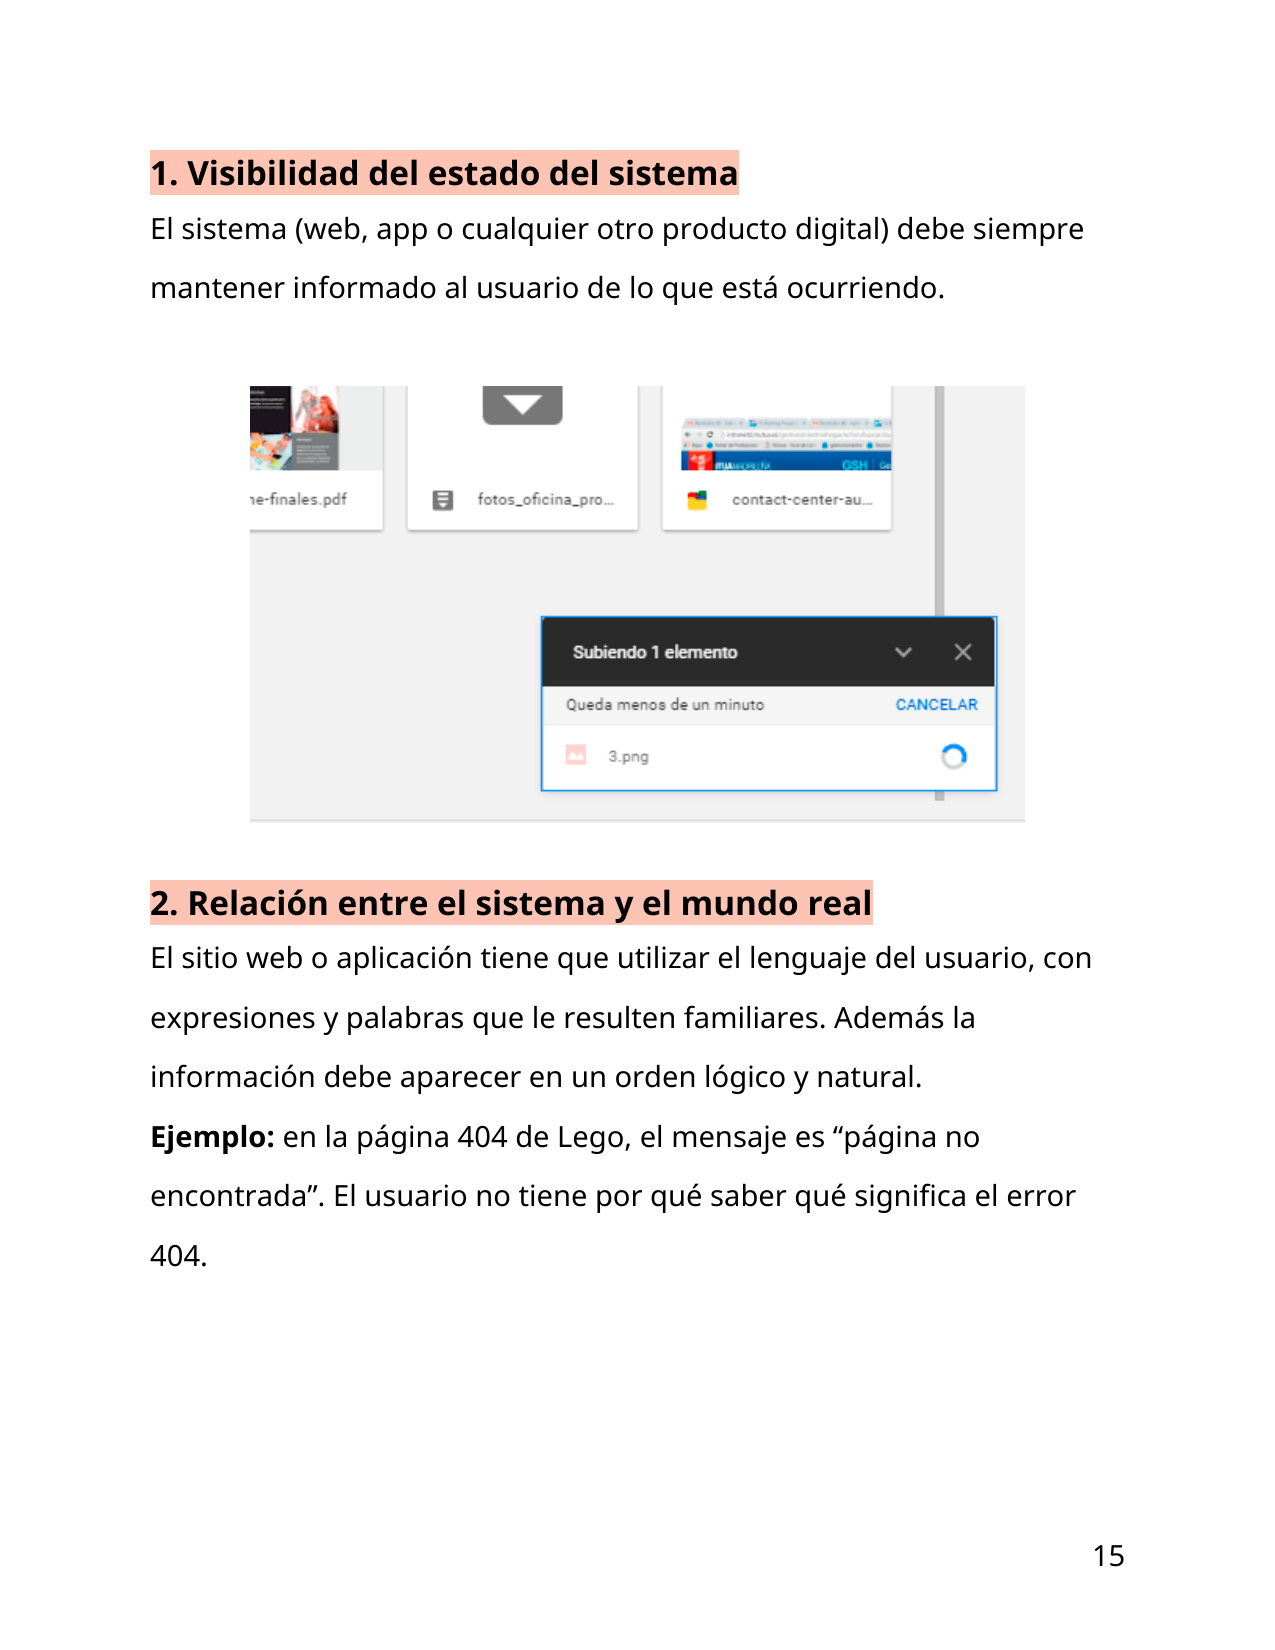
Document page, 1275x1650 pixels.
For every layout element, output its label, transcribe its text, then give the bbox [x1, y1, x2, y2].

text Ejemplo: en la página 404 de Lego, el mensaje es “página no encontrada”. El usuario no tiene por qué saber qué significa el error 404. [150, 1116, 1125, 1274]
text El sitio web o aplicación tiene que utilizar el lenguaje del usuario, con expresiones y palabras que le resulten familiares. Además la información debe aparecer en un orden lógico y natural. [150, 937, 1125, 1096]
subtitle 1. Visibilidad del estado del sistema [739, 150, 1125, 195]
picture [250, 386, 1025, 823]
text El sistema (web, app o cualquier otro producto digital) debe siempre mantener informado al usuario de lo que está ocurriendo. [150, 208, 1125, 307]
subtitle 2. Relación entre el sistema y el mundo real [150, 879, 1125, 925]
